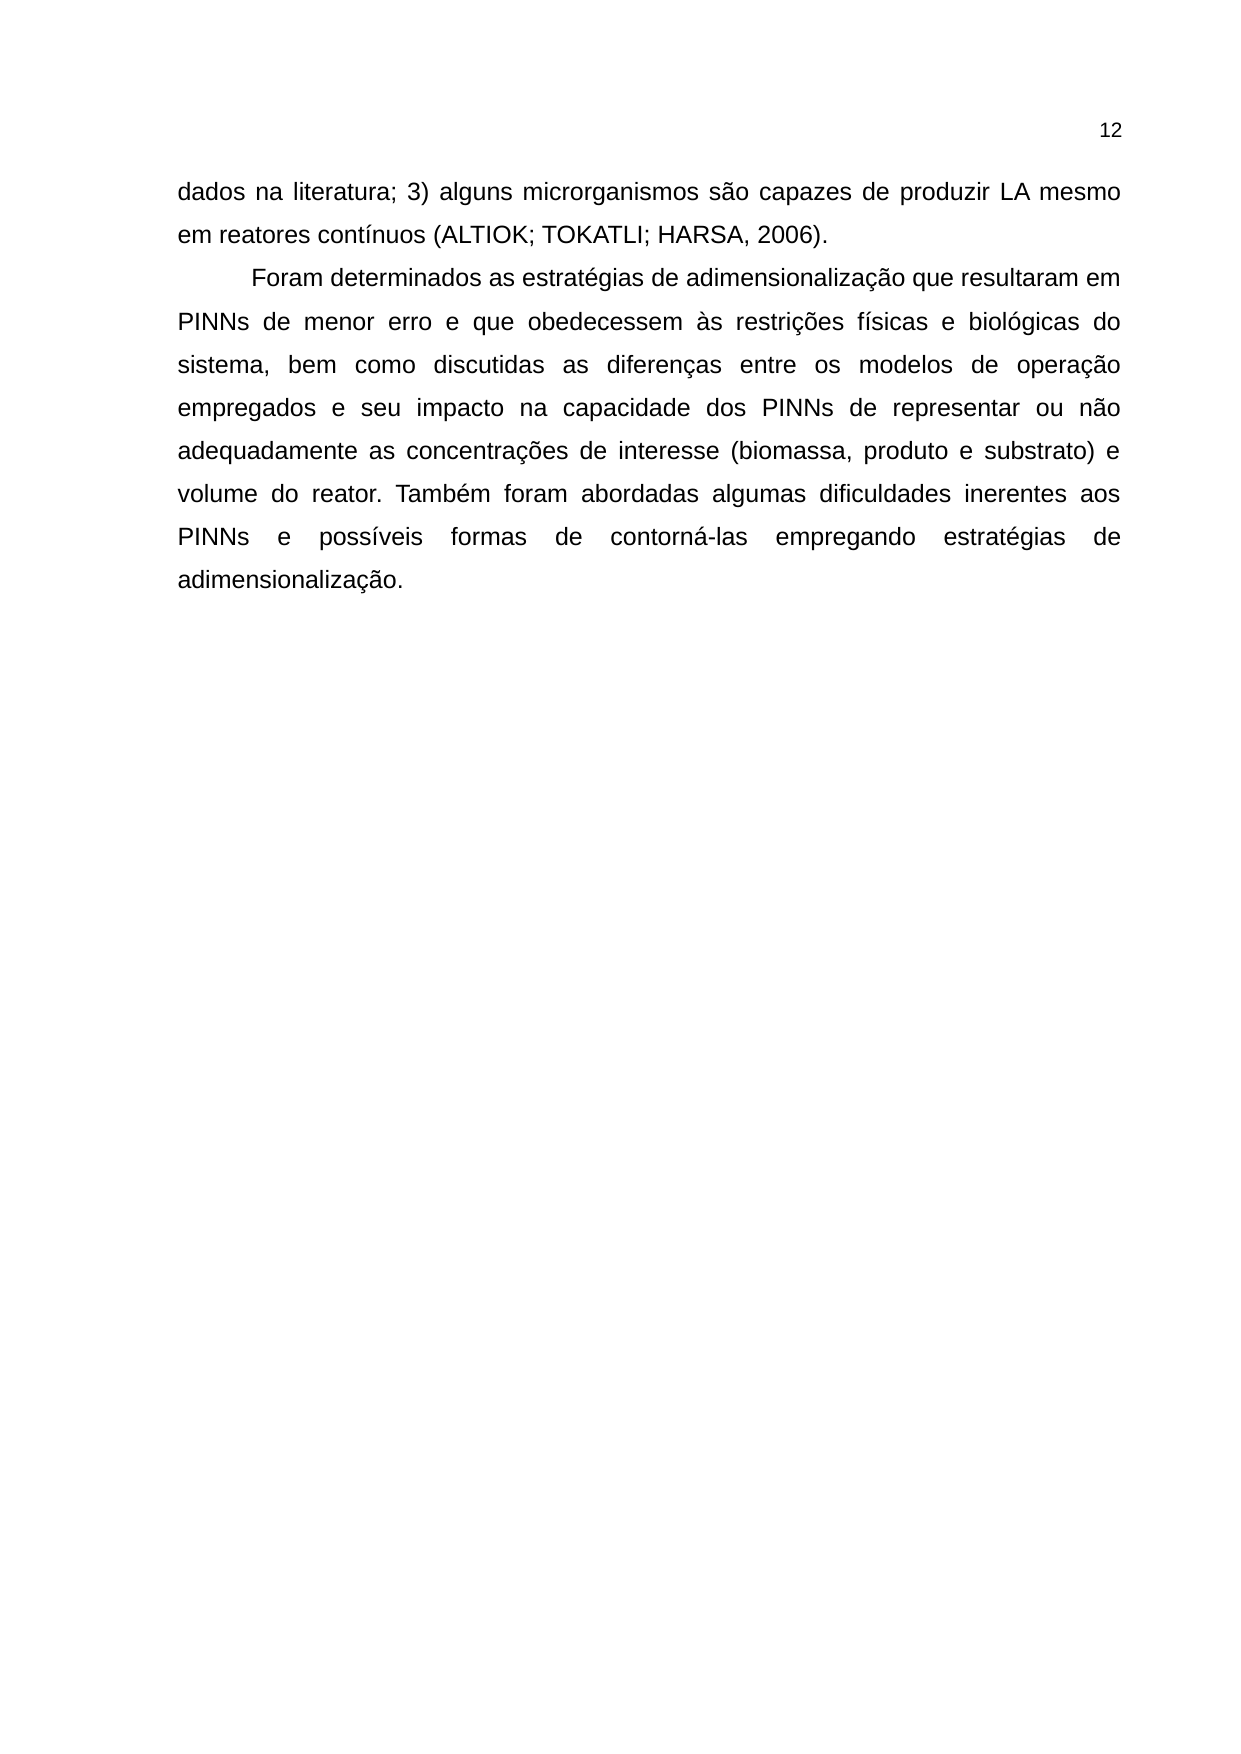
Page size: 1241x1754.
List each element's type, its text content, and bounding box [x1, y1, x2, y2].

text dados na literatura; 3) alguns microrganismos são capazes de produzir LA mesmo em reatores contínuos (ALTIOK; TOKATLI; HARSA, 2006). [177, 177, 1122, 249]
text Foram determinados as estratégias de adimensionalização que resultaram em PINNs de menor erro e que obedecessem às restrições físicas e biológicas do sistema, bem como discutidas as diferenças entre os modelos de operação empregados e seu impacto na capacidade dos PINNs de representar ou não adequadamente as concentrações de interesse (biomassa, produto e substrato) e volume do reator. Também foram abordadas algumas dificuldades inerentes aos PINNs e possíveis formas de contorná-las empregando estratégias de adimensionalização. [177, 263, 1122, 594]
